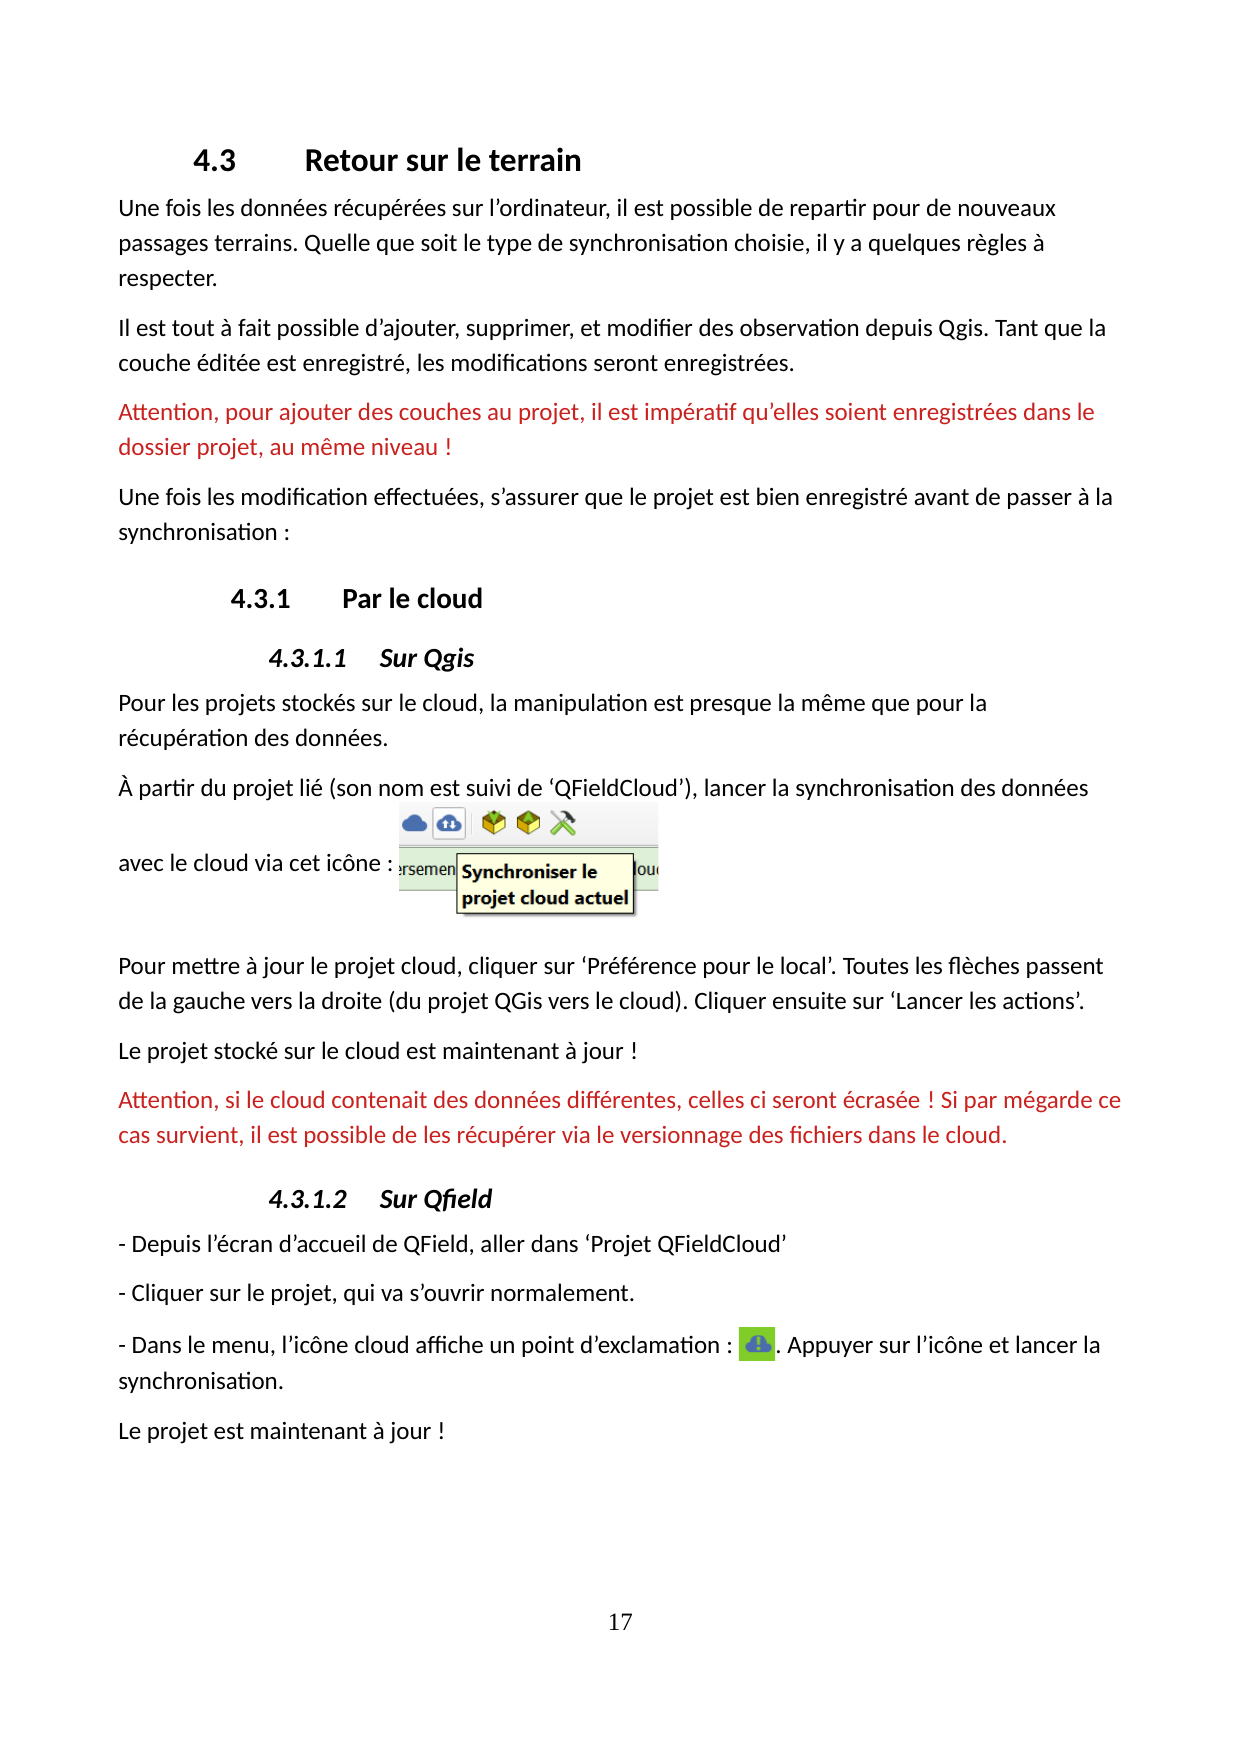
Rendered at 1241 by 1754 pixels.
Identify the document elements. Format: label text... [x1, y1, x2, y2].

subtitle Retour sur le terrain [193, 139, 1122, 180]
text - Cliquer sur le projet, qui va s’ouvrir normalement. [118, 1278, 1122, 1308]
text - Dans le menu, l’icône cloud affiche un point d’exclamation : . Appuyer sur l’icône et lancer la synchronisation. [118, 1327, 1122, 1396]
text Attention, pour ajouter des couches au projet, il est impératif qu’elles soient enregistrées dans le dossier projet, au même niveau ! [118, 396, 1122, 462]
subtitle Par le cloud [231, 580, 1122, 616]
picture [738, 1327, 775, 1361]
subtitle Sur Qgis [268, 641, 1122, 674]
text Une fois les modification effectuées, s’assurer que le projet est bien enregistré avant de passer à la synchronisation : [118, 481, 1122, 546]
text Attention, si le cloud contenait des données différentes, celles ci seront écrasée ! Si par mégarde ce cas survient, il est possible de les récupérer via le versionnage des fichiers dans le cloud. [118, 1084, 1122, 1150]
picture [399, 802, 659, 920]
text Il est tout à fait possible d’ajouter, supprimer, et modifier des observation depuis Qgis. Tant que la couche éditée est enregistré, les modifications seront enregistrées. [118, 312, 1122, 377]
text Pour les projets stockés sur le cloud, la manipulation est presque la même que pour la récupération des données. [118, 687, 1122, 753]
text - Depuis l’écran d’accueil de QField, aller dans ‘Projet QFieldCloud’ [118, 1228, 1122, 1258]
text Pour mettre à jour le projet cloud, cliquer sur ‘Préférence pour le local’. Toutes les flèches passent de la gauche vers la droite (du projet QGis vers le cloud). Cliquer ensuite sur ‘Lancer les actions’. [118, 950, 1122, 1016]
text Une fois les données récupérées sur l’ordinateur, il est possible de repartir pour de nouveaux passages terrains. Quelle que soit le type de synchronisation choisie, il y a quelques règles à respecter. [118, 192, 1122, 293]
subtitle Sur Qfield [268, 1182, 1122, 1216]
text Le projet stocké sur le cloud est maintenant à jour ! [118, 1035, 1122, 1066]
text Le projet est maintenant à jour ! [118, 1415, 1122, 1446]
text À partir du projet lié (son nom est suivi de ‘QFieldCloud’), lancer la synchronisation des données avec le cloud via cet icône : [118, 772, 1122, 920]
